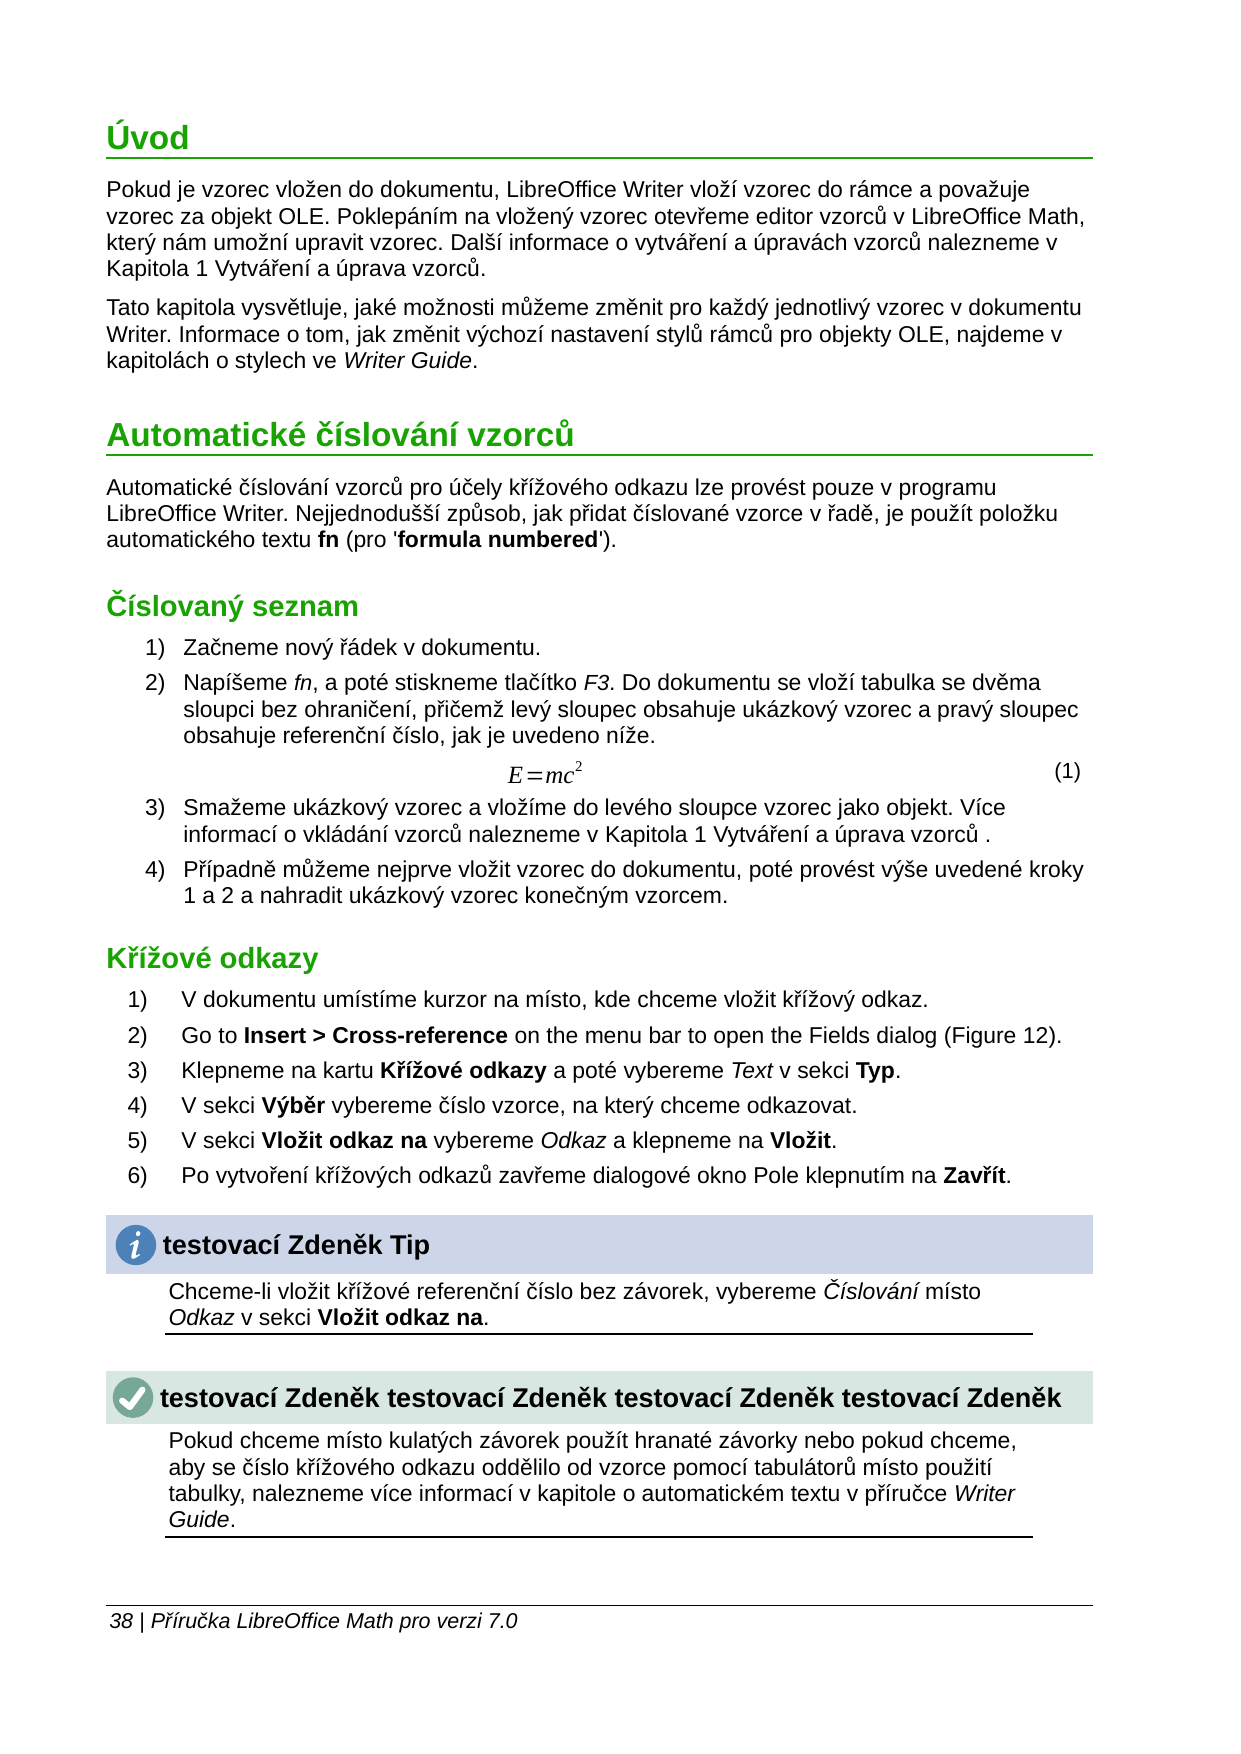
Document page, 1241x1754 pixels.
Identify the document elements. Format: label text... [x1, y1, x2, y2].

list V sekci Vložit odkaz na vybereme Odkaz a klepneme na Vložit. [148, 1127, 1093, 1153]
list V dokumentu umístíme kurzor na místo, kde chceme vložit křížový odkaz. [148, 986, 1093, 1013]
table_header (1) [983, 757, 1093, 788]
list Případně můžeme nejprve vložit vzorec do dokumentu, poté provést výše uvedené kroky 1 a 2 a nahradit ukázkový vzorec konečným vzorcem. [165, 856, 1093, 908]
list Po vytvoření křížových odkazů zavřeme dialogové okno Pole klepnutím na Zavřít. [148, 1162, 1093, 1189]
list Smažeme ukázkový vzorec a vložíme do levého sloupce vzorec jako objekt. Více informací o vkládání vzorců nalezneme v kapitole 1 - Vytváření a úpravy vzorců . [165, 794, 1093, 847]
list V sekci Výběr vybereme číslo vzorce, na který chceme odkazovat. [148, 1092, 1093, 1118]
text Chceme-li vložit křížové referenční číslo bez závorek, vybereme Číslování místo Odkaz v sekci Vložit odkaz na. [165, 1274, 1033, 1333]
table_header [106, 757, 983, 788]
list Napíšeme fn, a poté stiskneme tlačítko F3. Do dokumentu se vloží tabulka se dvěma sloupci bez ohraničení, přičemž levý sloupec obsahuje ukázkový vzorec a pravý sloupec obsahuje referenční číslo, jak je uvedeno níže. [165, 669, 1093, 748]
subtitle Číslovaný seznam [106, 589, 1093, 622]
subtitle Automatické číslování vzorců [106, 415, 1093, 454]
subtitle testovací Zdeněk Tip [106, 1215, 1093, 1274]
list Klepneme na kartu Křížové odkazy a poté vybereme Text v sekci Typ. [148, 1057, 1093, 1083]
subtitle testovací Zdeněk testovací Zdeněk testovací Zdeněk testovací Zdeněk [106, 1371, 1093, 1424]
subtitle Křížové odkazy [106, 941, 1093, 974]
text Automatické číslování vzorců pro účely křížového odkazu lze provést pouze v programu LibreOffice Writer. Nejjednodušší způsob, jak přidat číslované vzorce v řadě, je použít položku automatického textu fn (pro 'formula numbered'). [106, 473, 1093, 553]
text Pokud chceme místo kulatých závorek použít hranaté závorky nebo pokud chceme, aby se číslo křížového odkazu oddělilo od vzorce pomocí tabulátorů místo použití tabulky, nalezneme více informací v kapitole o automatickém textu v příručce Writer Guide. [165, 1424, 1033, 1536]
list Go to Insert > Cross-reference on the menu bar to open the Fields dialog (Figure 12). [148, 1022, 1093, 1048]
subtitle Úvod [106, 118, 1093, 157]
text Tato kapitola vysvětluje, jaké možnosti můžeme změnit pro každý jednotlivý vzorec v dokumentu Writer. Informace o tom, jak změnit výchozí nastavení stylů rámců pro objekty OLE, najdeme v kapitolách o stylech ve Writer Guide. [106, 294, 1093, 373]
text Pokud je vzorec vložen do dokumentu, LibreOffice Writer vloží vzorec do rámce a považuje vzorec za objekt OLE. Poklepáním na vložený vzorec otevřeme editor vzorců v LibreOffice Math, který nám umožní upravit vzorec. Další informace o vytváření a úpravách vzorců nalezneme v kapitole 1 - Vytváření a úpravy vzorců. [106, 176, 1093, 282]
list Začneme nový řádek v dokumentu. [165, 634, 1093, 660]
